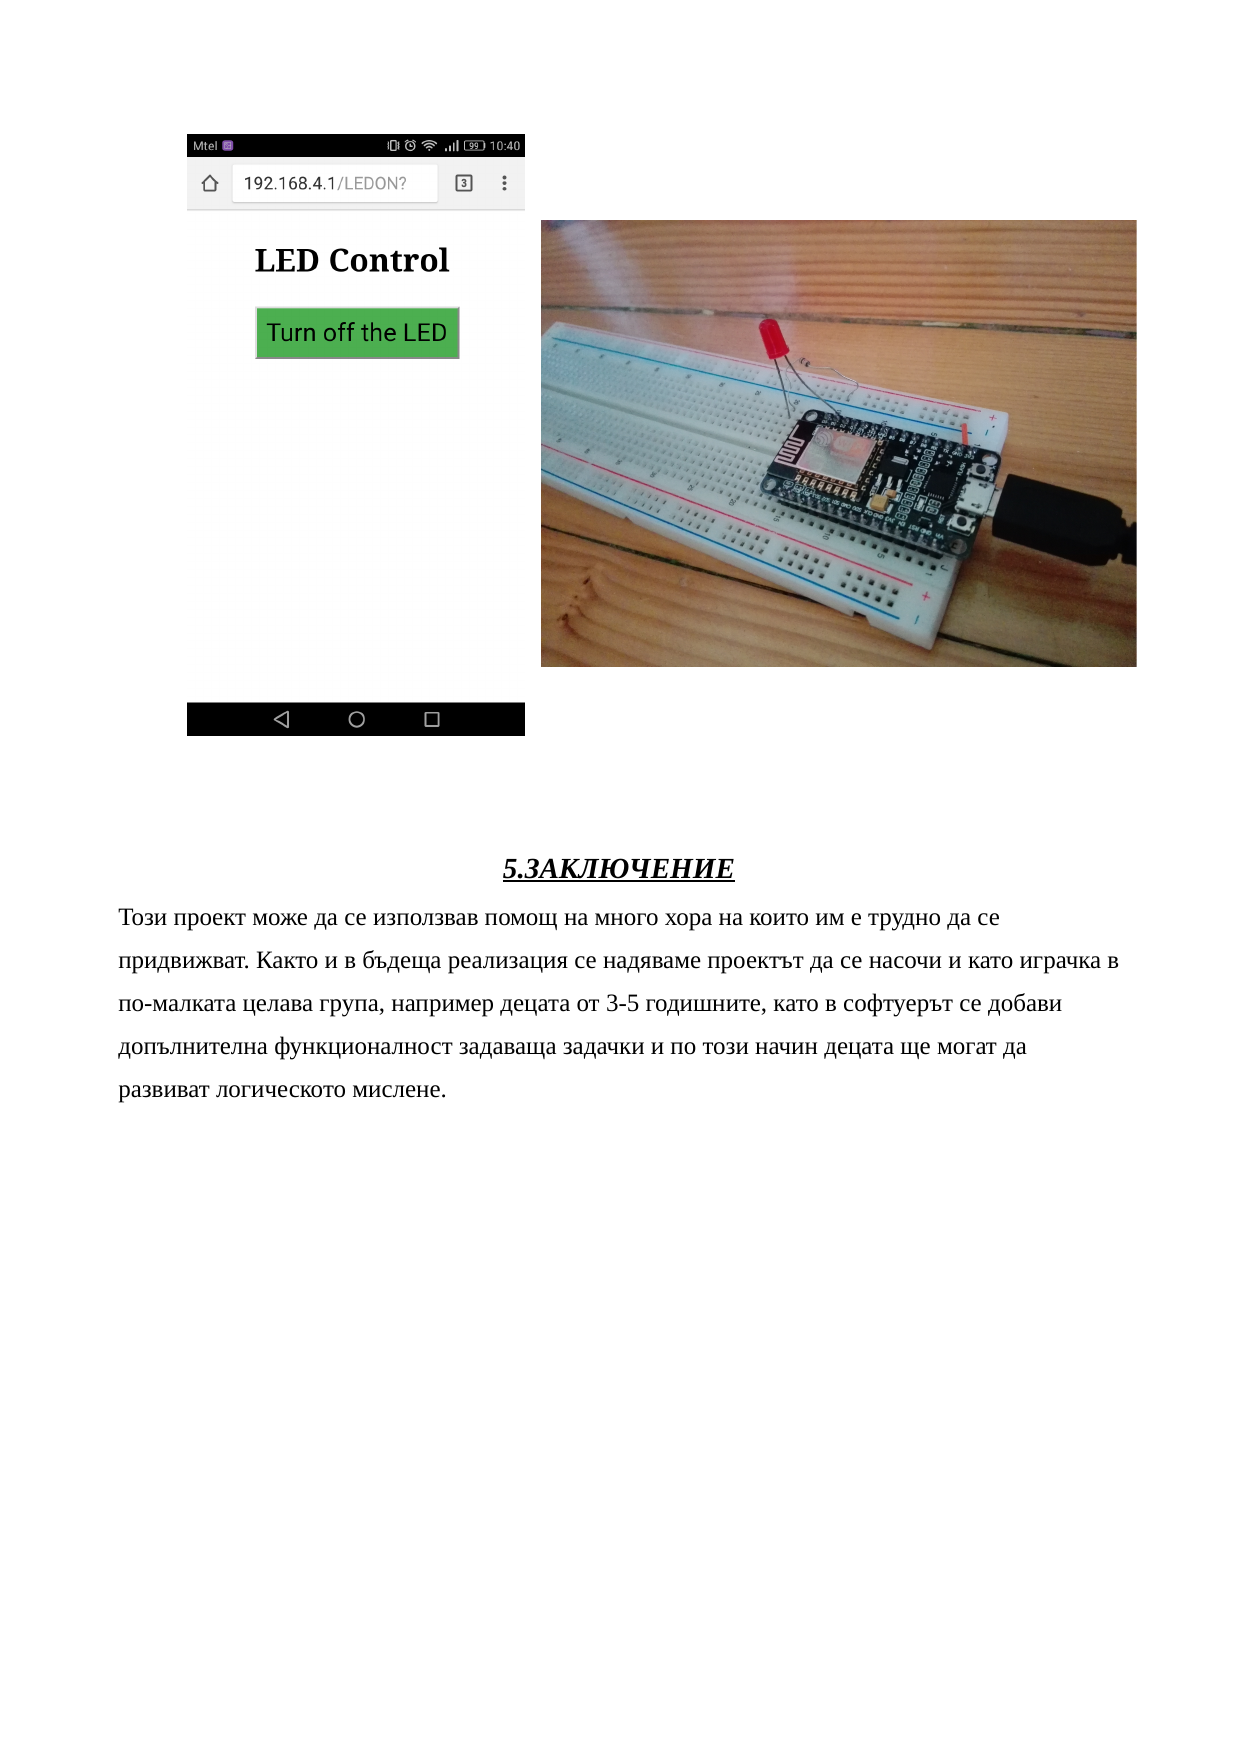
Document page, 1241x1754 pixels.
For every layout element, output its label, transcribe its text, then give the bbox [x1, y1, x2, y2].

picture [187, 134, 525, 736]
text Този проект може да се използвав помощ на много хора на които им е трудно да се придвижват. Както и в бъдеща реализация се надяваме проектът да се насочи и като играчка в по-малката целава група, например децата от 3-5 годишните, като в софтуерът се добави допълнителна функционалност задаваща задачки и по този начин децата ще могат да развиват логическото мислене. [118, 902, 1122, 1103]
picture [541, 220, 1137, 667]
text 5.ЗАКЛЮЧЕНИЕ [118, 851, 1122, 885]
